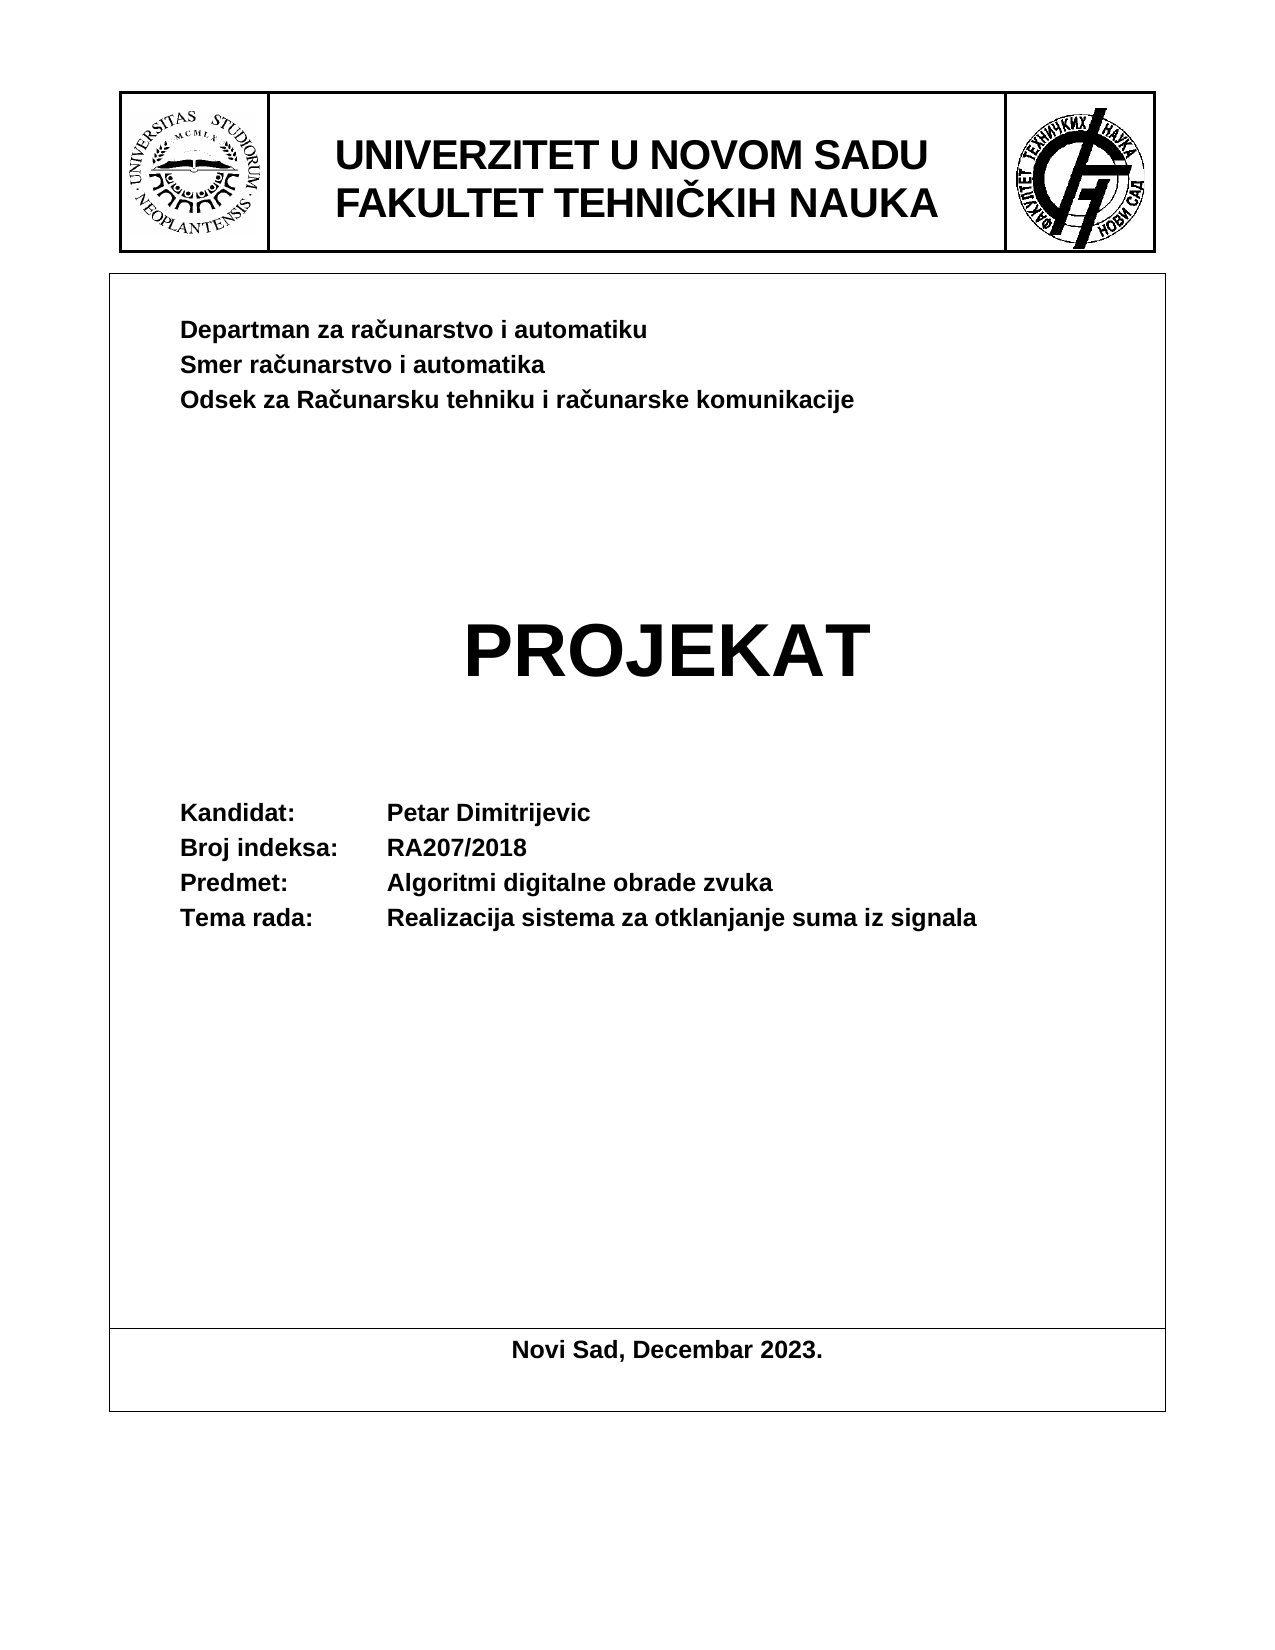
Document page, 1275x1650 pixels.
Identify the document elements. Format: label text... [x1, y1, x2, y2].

table_header [122, 94, 267, 250]
table_header Departman za računarstvo i automatiku Smer računarstvo i automatika Odsek za Računarsku tehniku i računarske komunikacije PROJEKAT Kandidat: Petar Dimitrijevic Broj indeksa: RA207/2018 Predmet: Algoritmi digitalne obrade zvuka Tema rada: Realizacija sistema za otklanjanje suma iz signala [110, 274, 1165, 1328]
table_header [1007, 94, 1153, 250]
table_cell Novi Sad, Decembar 2023. [110, 1329, 1165, 1411]
picture [1016, 108, 1145, 249]
table_header UNIVERZITET U NOVOM SADU FAKULTET TEHNIČKIH NAUKA [270, 94, 1004, 250]
